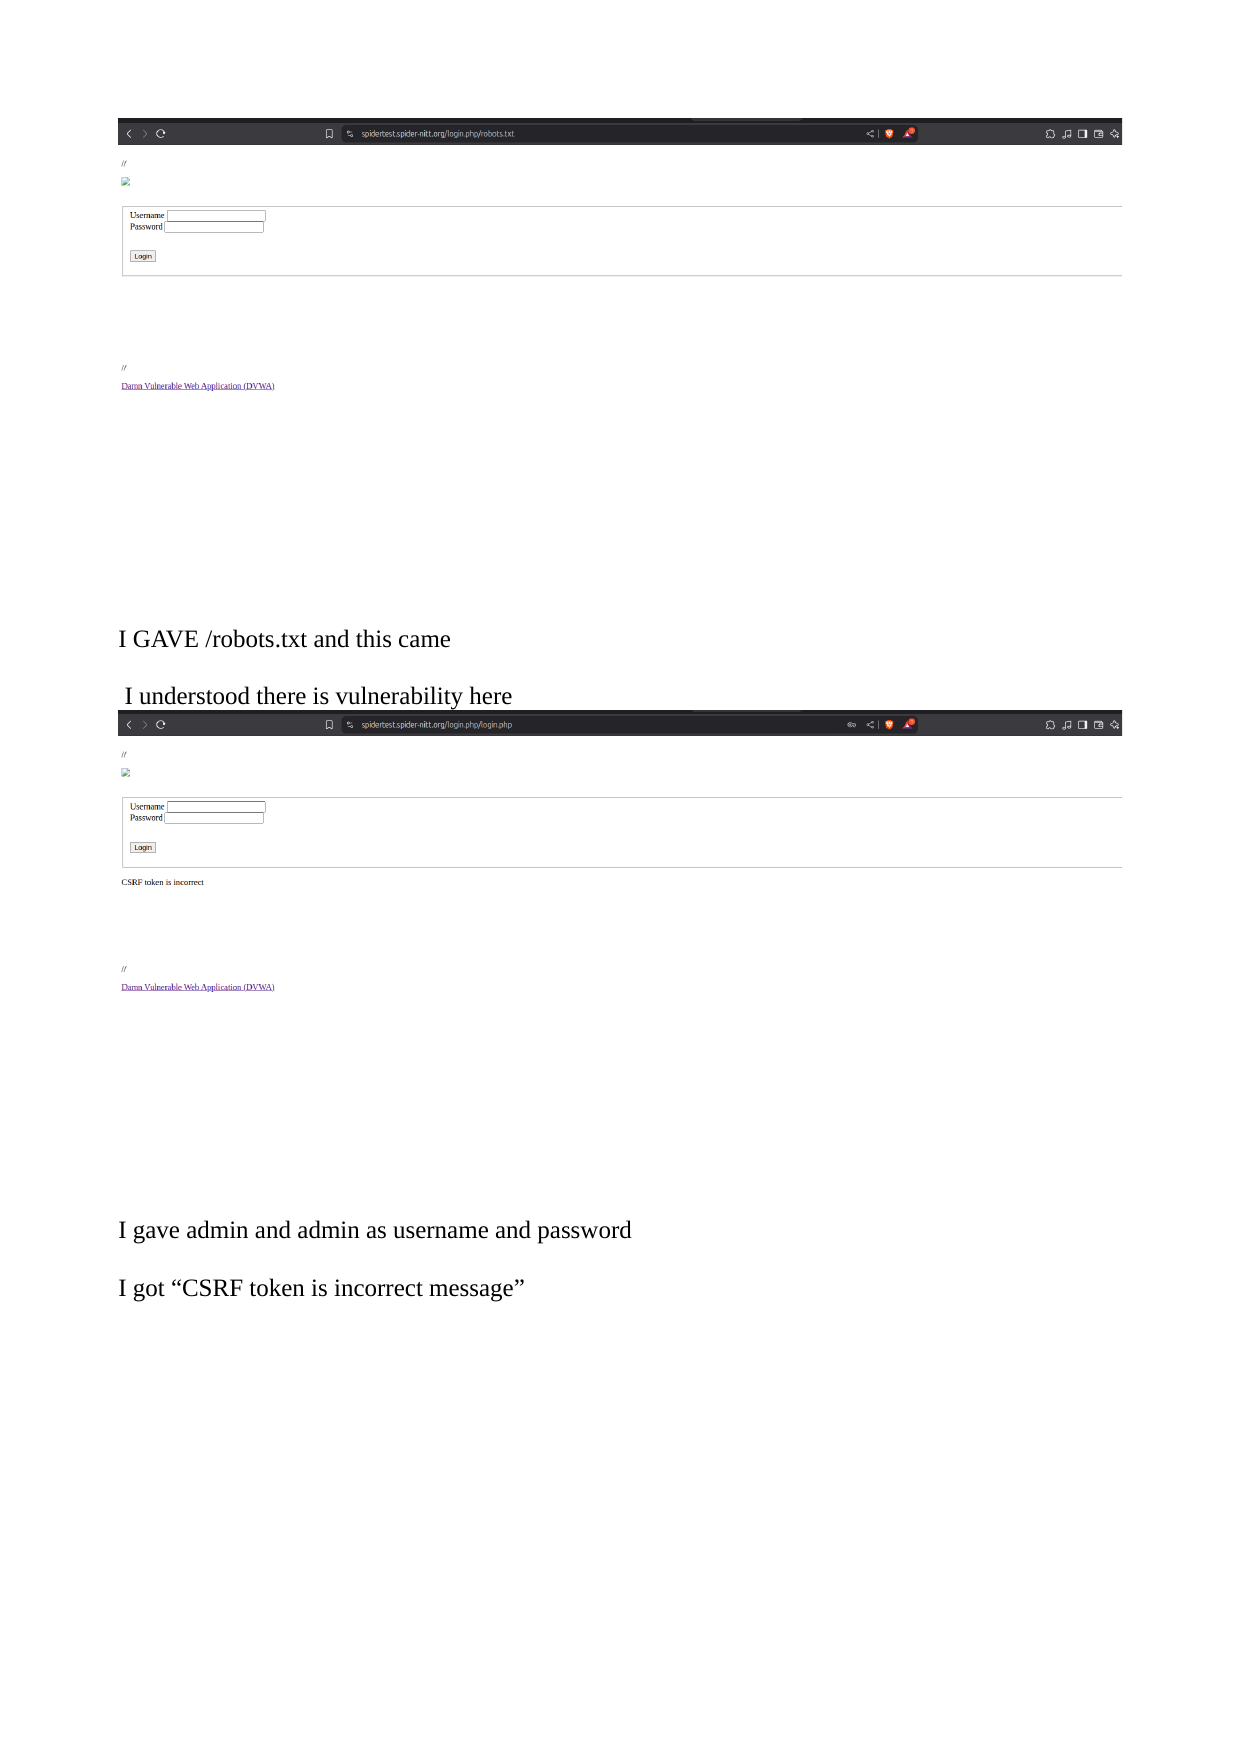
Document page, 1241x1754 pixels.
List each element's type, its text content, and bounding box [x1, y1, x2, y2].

text I got “CSRF token is incorrect message” [118, 1273, 1122, 1302]
text I gave admin and admin as username and password [118, 1216, 1122, 1244]
picture [118, 118, 1123, 624]
picture [118, 710, 1123, 1216]
text I understood there is vulnerability here [118, 681, 1122, 710]
text I GAVE /robots.txt and this came [118, 624, 1122, 652]
